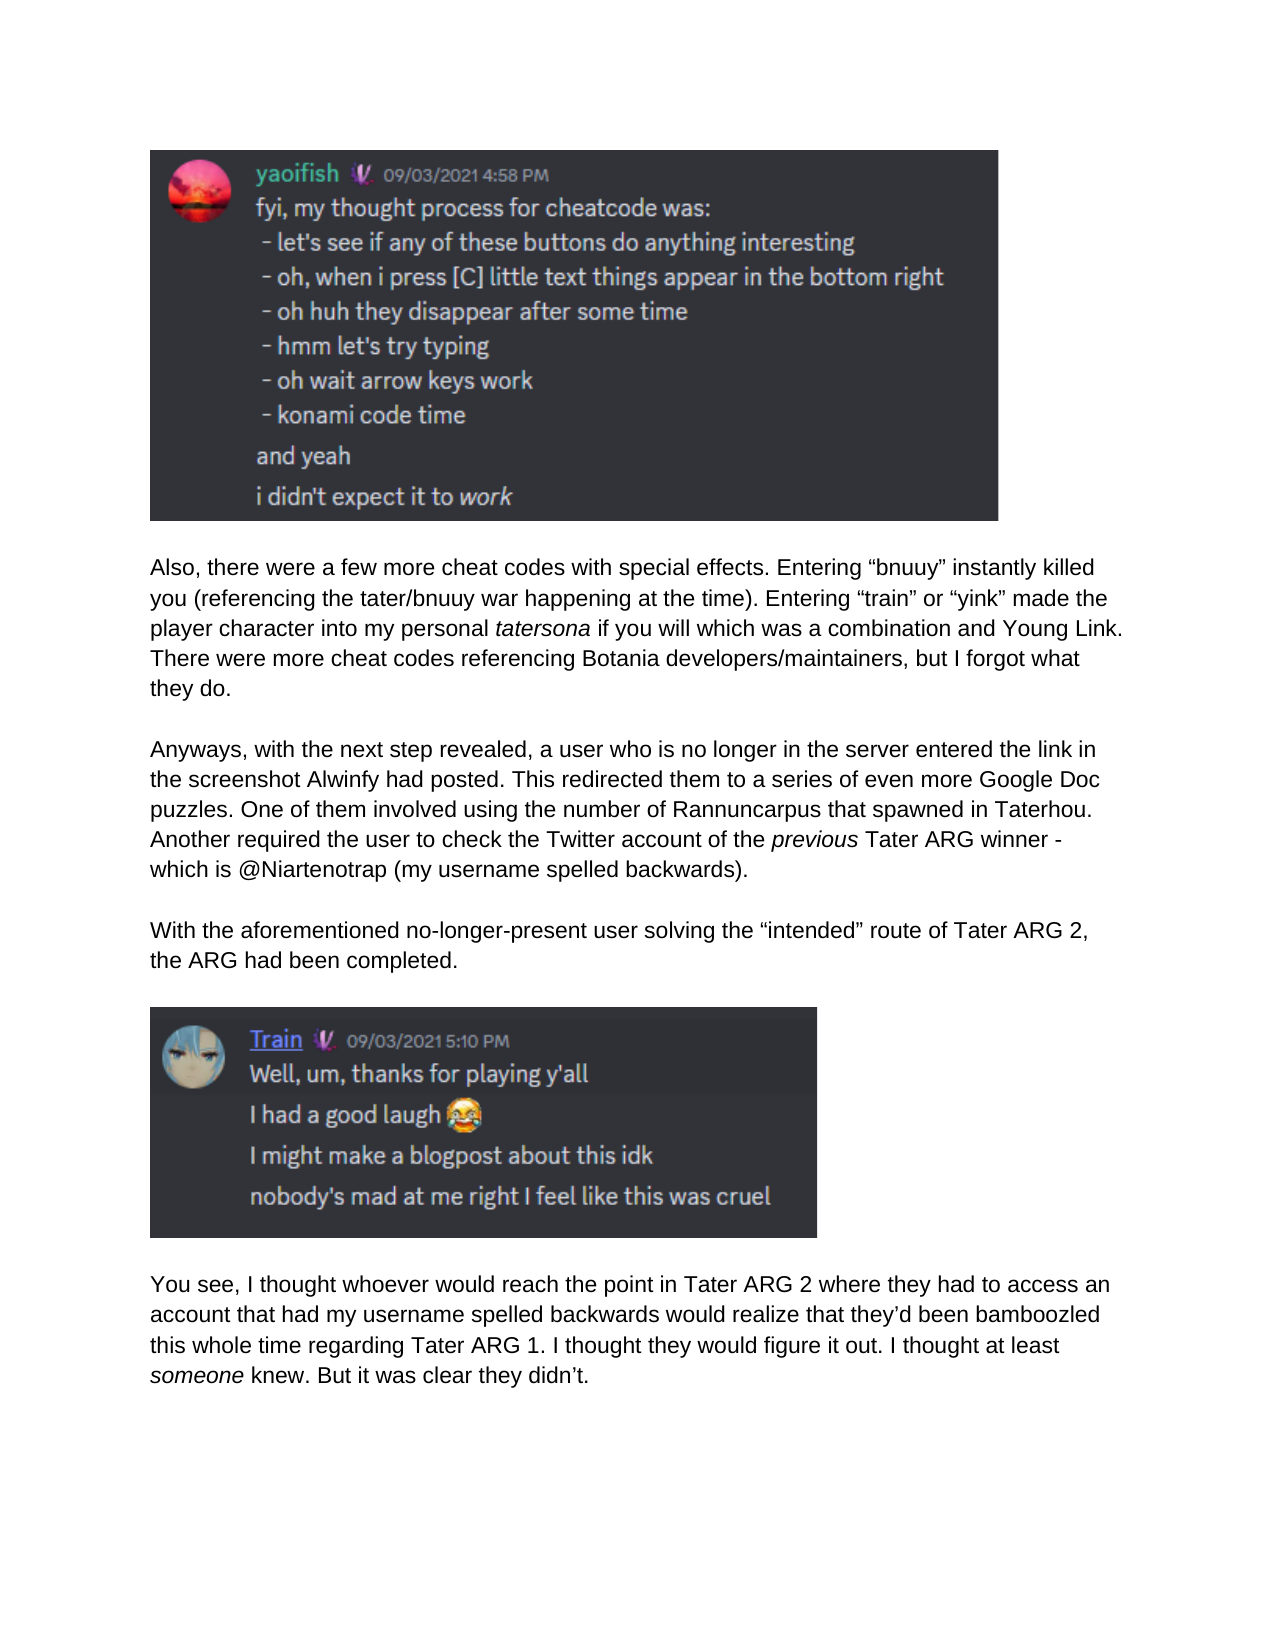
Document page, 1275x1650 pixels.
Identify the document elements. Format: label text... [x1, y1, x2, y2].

text Anyways, with the next step revealed, a user who is no longer in the server entered the link in the screenshot Alwinfy had posted. This redirected them to a series of even more Google Doc puzzles. One of them involved using the number of Rannuncarpus that spawned in Taterhou. Another required the user to check the Twitter account of the previous Tater ARG winner - which is @Niartenotrap (my username spelled backwards). [150, 736, 1125, 883]
text With the aforementioned no-longer-present user solving the “intended” route of Tater ARG 2, the ARG had been completed. [150, 917, 1125, 973]
text You see, I thought whoever would reach the point in Tater ARG 2 where they had to access an account that had my username spelled backwards would realize that they’d been bamboozled this whole time regarding Tater ARG 1. I thought they would figure it out. I thought at least someone knew. But it was clear they didn’t. [150, 1271, 1125, 1388]
picture [150, 1007, 818, 1238]
text Also, there were a few more cheat codes with special effects. Entering “bnuuy” instantly killed you (referencing the tater/bnuuy war happening at the time). Entering “train” or “yink” made the player character into my personal tatersona if you will which was a combination and Young Link. There were more cheat codes referencing Botania developers/maintainers, but I forgot what they do. [150, 554, 1125, 702]
picture [150, 150, 999, 521]
